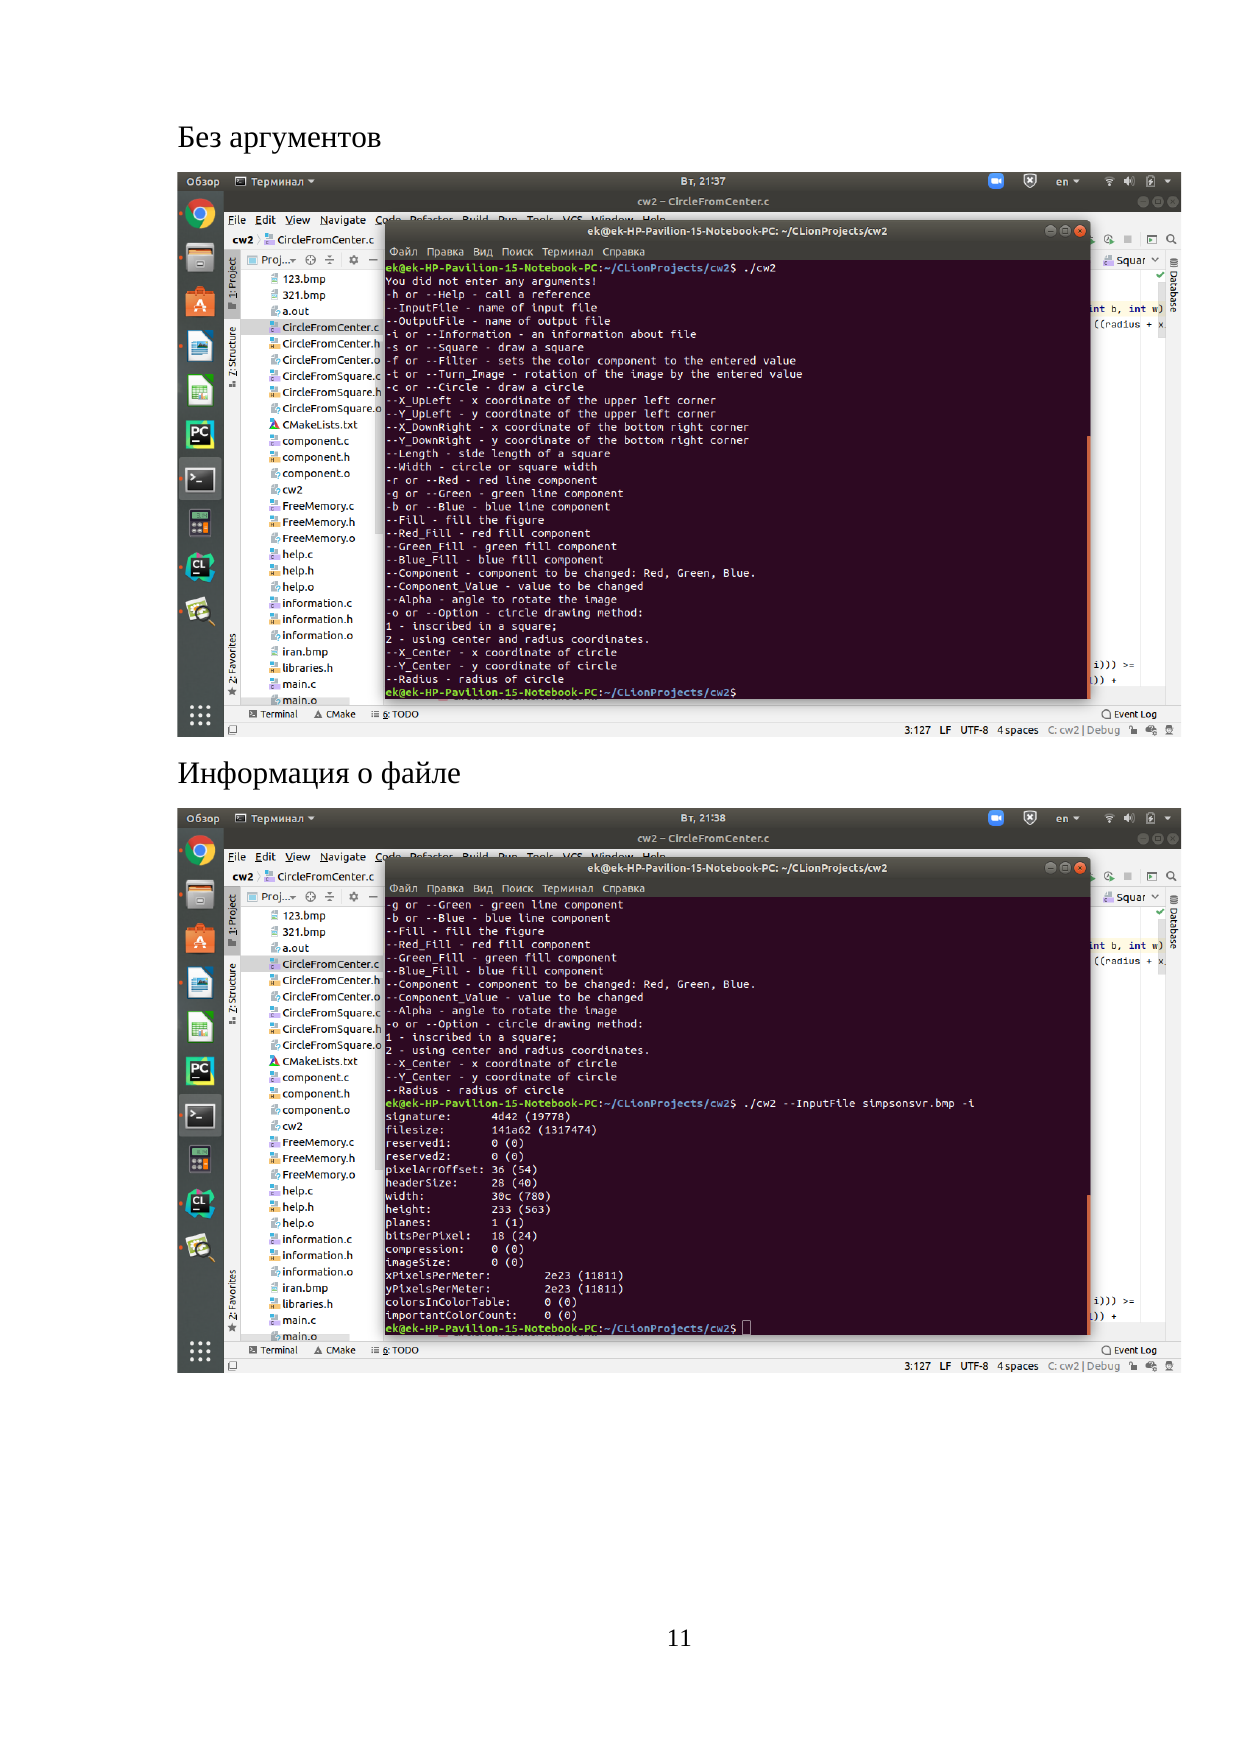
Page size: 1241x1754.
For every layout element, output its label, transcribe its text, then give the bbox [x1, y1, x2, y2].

text Информация о файле [177, 737, 1181, 790]
text Без аргументов [177, 118, 1181, 154]
picture [177, 172, 1182, 737]
picture [177, 808, 1182, 1373]
